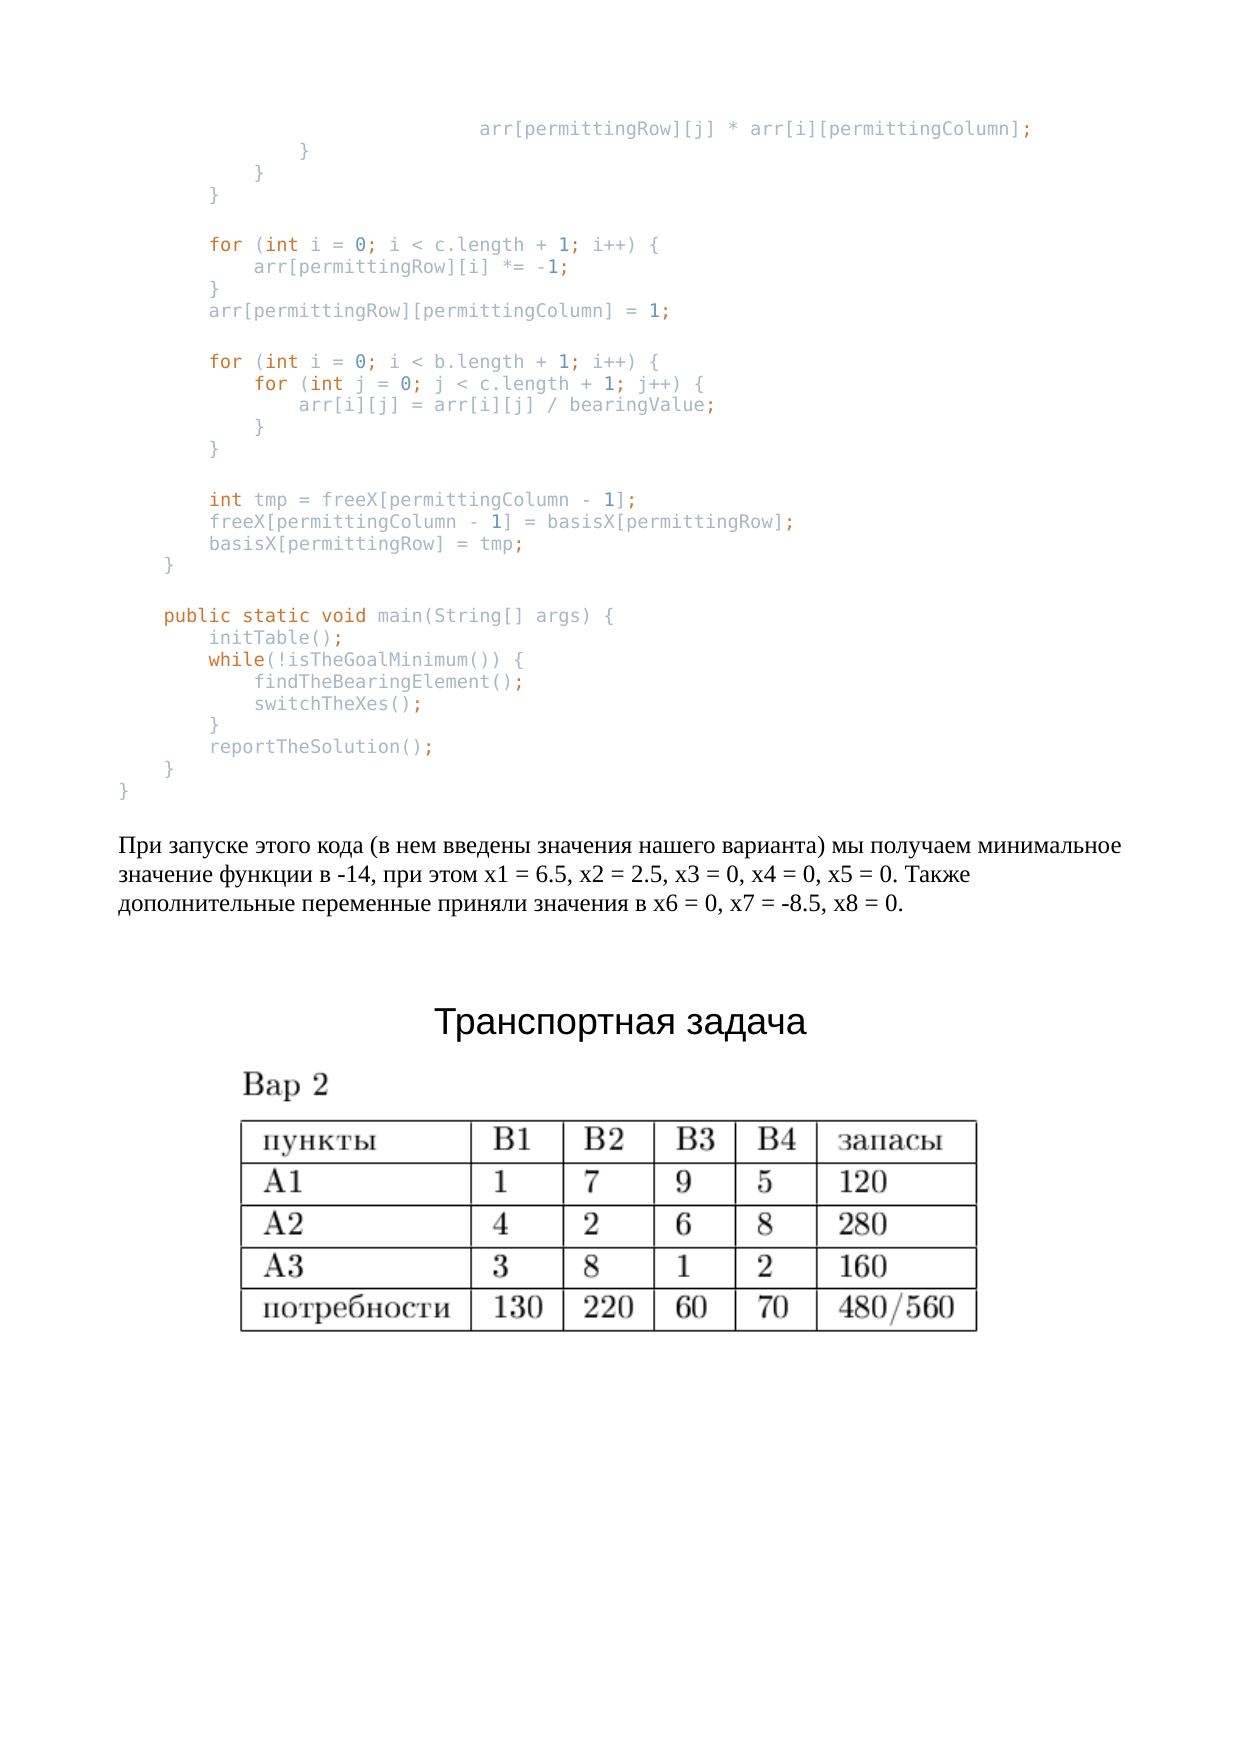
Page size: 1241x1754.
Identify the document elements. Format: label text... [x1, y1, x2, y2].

text При запуске этого кода (в нем введены значения нашего варианта) мы получаем минимальное значение функции в -14, при этом x1 = 6.5, x2 = 2.5, x3 = 0, x4 = 0, x5 = 0. Также дополнительные переменные приняли значения в x6 = 0, x7 = -8.5, x8 = 0. [118, 831, 1122, 917]
picture [214, 1042, 1026, 1346]
text Транспортная задача [118, 999, 1122, 1043]
text - arr[permittingRow][j] * arr[i][permittingColumn]; } } } for (int i = 0; i < c.length + 1; i++) { arr[permittingRow][i] *= -1; } arr[permittingRow][permittingColumn] = 1; for (int i = 0; i < b.length + 1; i++) { for (int j = 0; j < c.length + 1; j++) { arr[i][j] = arr[i][j] / bearingValue; } } int tmp = freeX[permittingColumn - 1]; freeX[permittingColumn - 1] = basisX[permittingRow]; basisX[permittingRow] = tmp; } public static void main(String[] args) { initTable(); while(!isTheGoalMinimum()) { findTheBearingElement(); switchTheXes(); } reportTheSolution(); } } [118, 118, 1122, 831]
